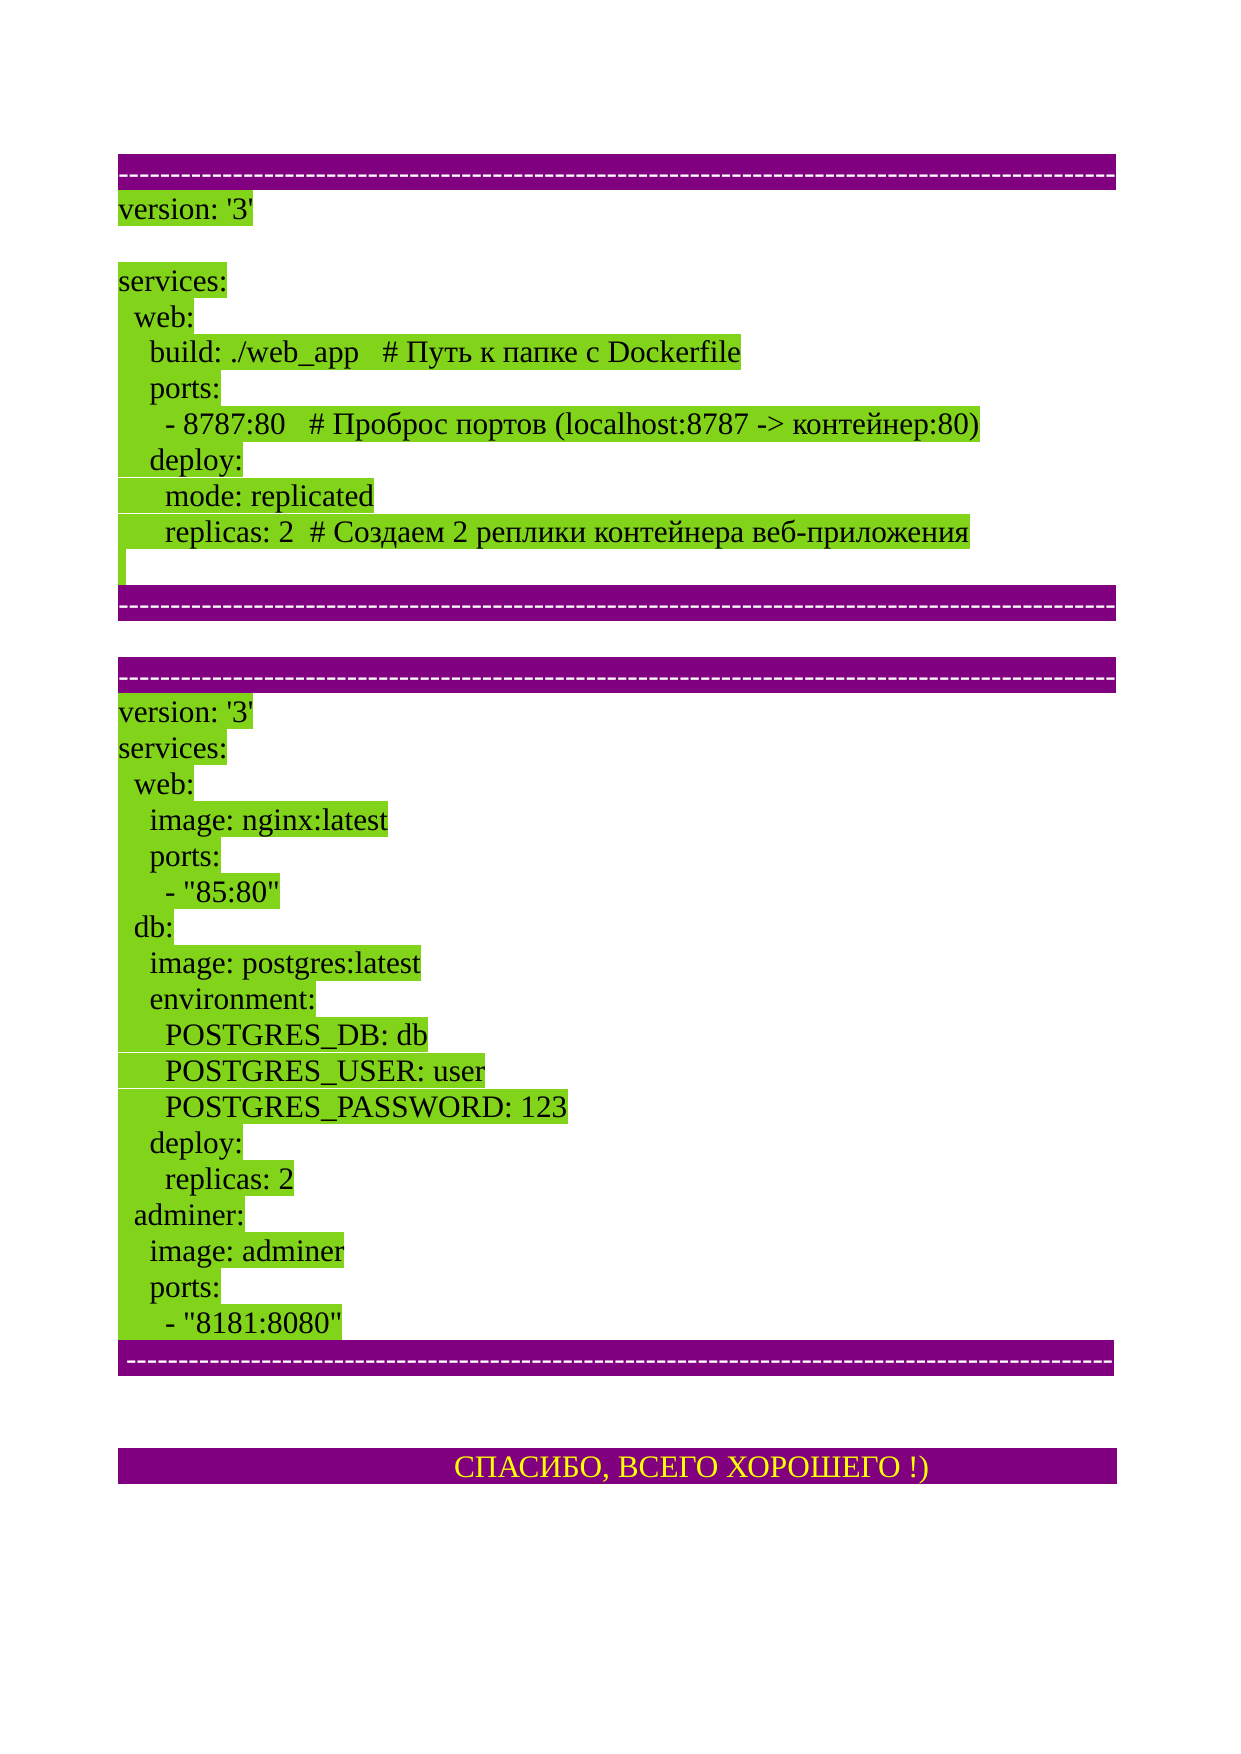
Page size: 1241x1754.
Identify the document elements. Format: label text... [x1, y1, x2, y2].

text ------------------------------------------------------------------------------------------------ [118, 154, 1122, 190]
text version: '3' [118, 190, 1122, 226]
text ----------------------------------------------------------------------------------------------- [118, 1340, 1122, 1376]
text - 8787:80 # Проброс портов (localhost:8787 -> контейнер:80) [118, 406, 1122, 442]
text ------------------------------------------------------------------------------------------------ [118, 549, 1122, 621]
text ports: [118, 837, 1122, 873]
text POSTGRES_PASSWORD: 123 [118, 1088, 1122, 1124]
text - "85:80" [118, 873, 1122, 909]
text services: [118, 262, 1122, 298]
text replicas: 2 [118, 1160, 1122, 1196]
text deploy: [118, 442, 1122, 477]
text image: postgres:latest [118, 945, 1122, 981]
text ------------------------------------------------------------------------------------------------ [118, 657, 1122, 693]
text СПАСИБО, ВСЕГО ХОРОШЕГО !) [118, 1448, 1122, 1484]
text web: [118, 298, 1122, 334]
text services: [118, 729, 1122, 765]
text version: '3' [118, 693, 1122, 729]
text environment: [118, 981, 1122, 1017]
text image: adminer [118, 1232, 1122, 1268]
text adminer: [118, 1196, 1122, 1232]
text web: [118, 765, 1122, 801]
text deploy: [118, 1124, 1122, 1160]
text image: nginx:latest [118, 801, 1122, 837]
text ports: [118, 1268, 1122, 1304]
text POSTGRES_USER: user [118, 1052, 1122, 1088]
text replicas: 2 # Создаем 2 реплики контейнера веб-приложения [118, 513, 1122, 549]
text db: [118, 909, 1122, 945]
text ports: [118, 370, 1122, 406]
text build: ./web_app # Путь к папке с Dockerfile [118, 334, 1122, 370]
text POSTGRES_DB: db [118, 1017, 1122, 1052]
text mode: replicated [118, 477, 1122, 513]
text - "8181:8080" [118, 1304, 1122, 1340]
